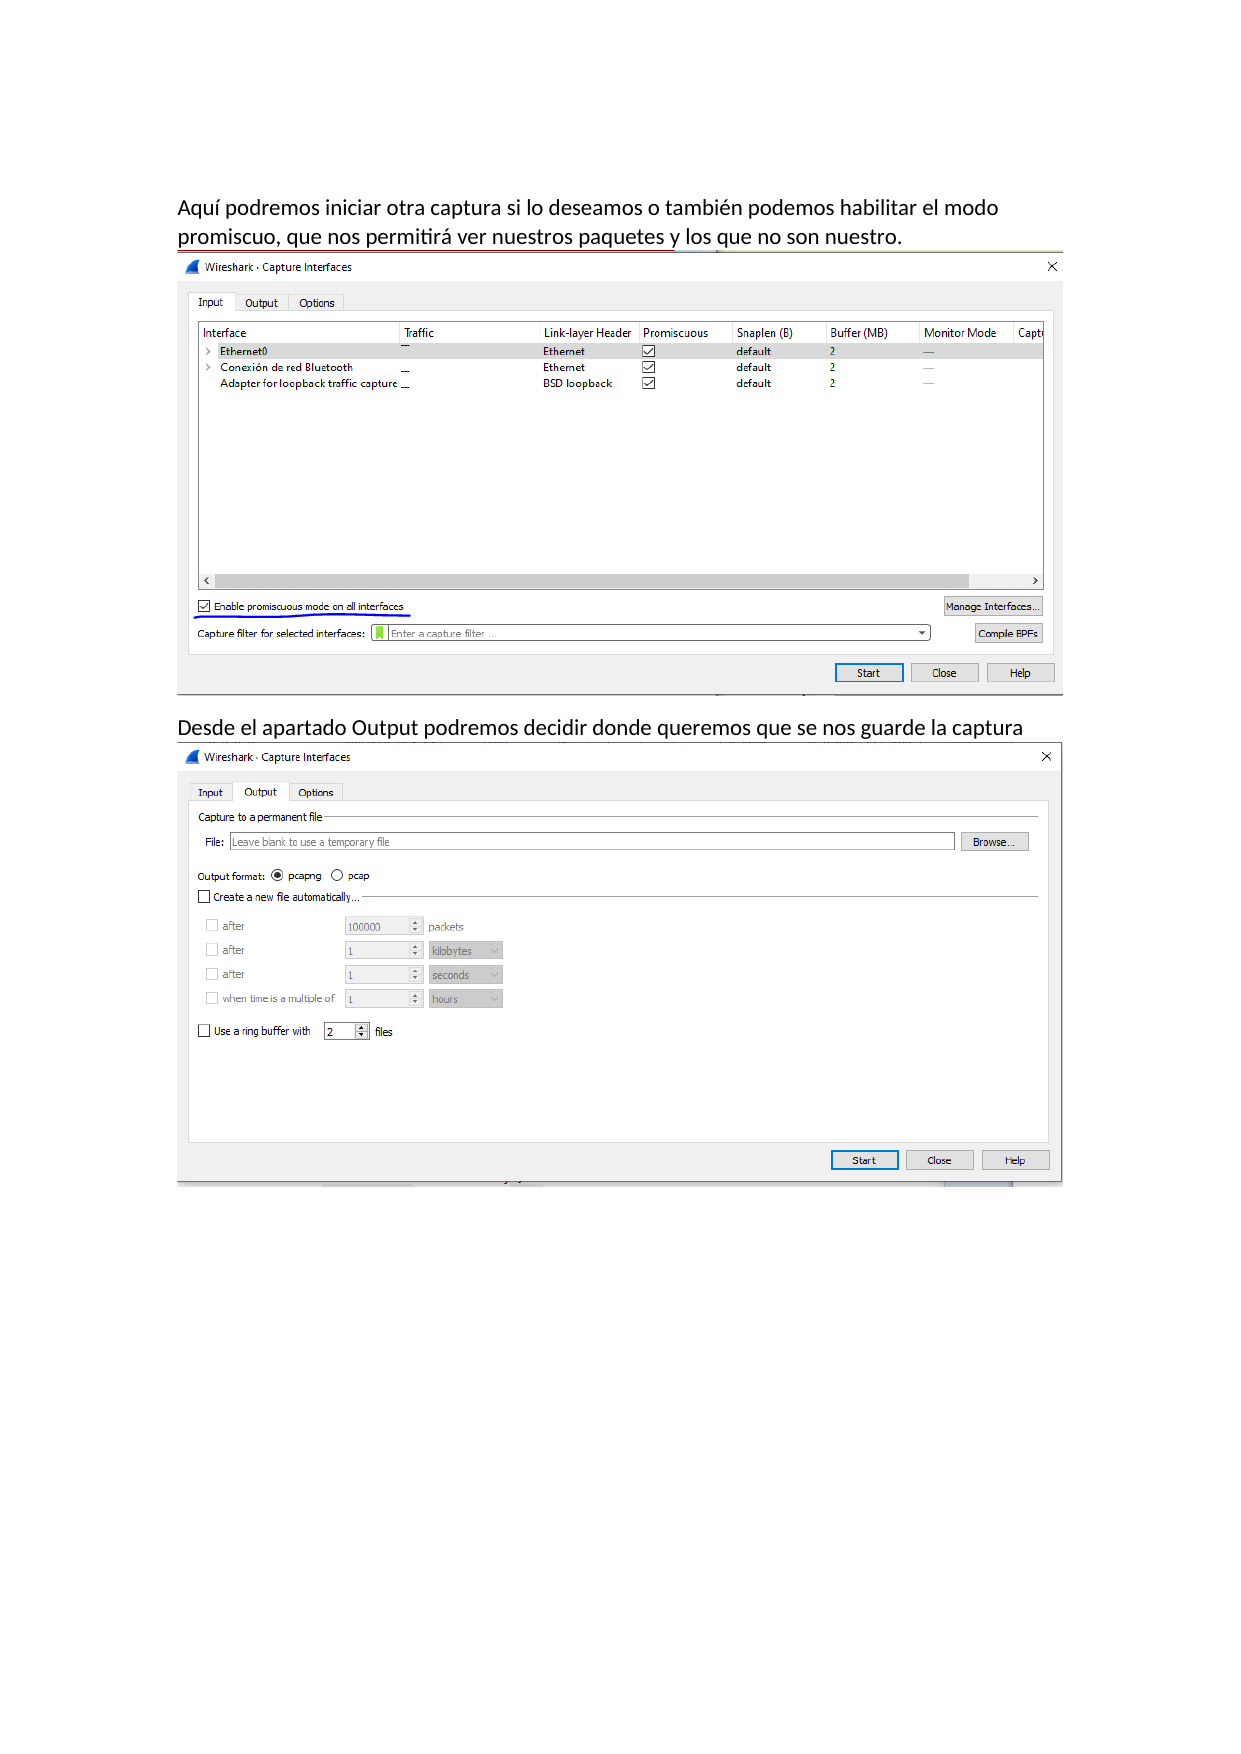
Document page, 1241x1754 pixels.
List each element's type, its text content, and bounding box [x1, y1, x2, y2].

text Aquí podremos iniciar otra captura si lo deseamos o también podemos habilitar el modo promiscuo, que nos permitirá ver nuestros paquetes y los que no son nuestro. [177, 193, 1063, 250]
text Desde el apartado Output podremos decidir donde queremos que se nos guarde la captura [177, 713, 1063, 742]
